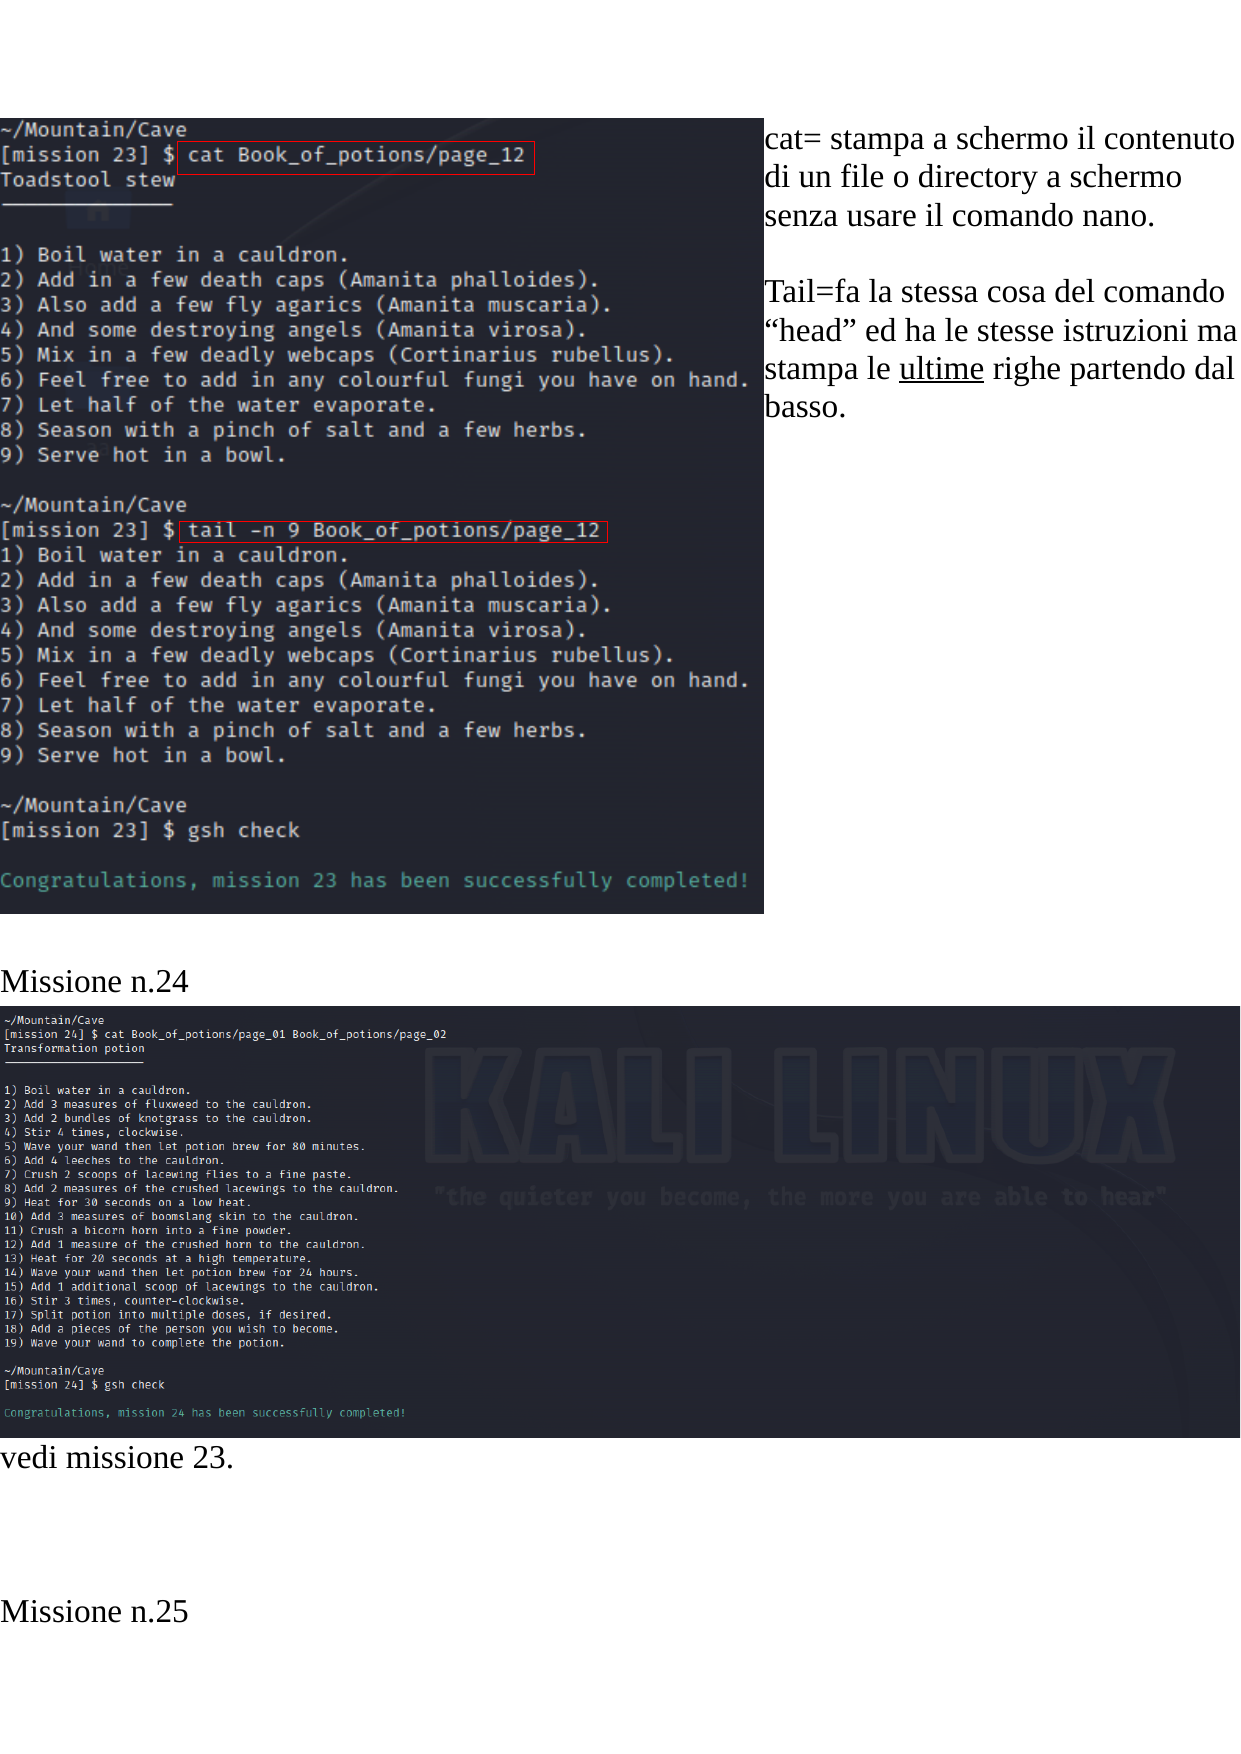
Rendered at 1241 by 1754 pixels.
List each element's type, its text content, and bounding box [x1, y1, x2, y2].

text Missione n.24 [0, 961, 1240, 1000]
text Tail=fa la stessa cosa del comando “head” ed ha le stesse istruzioni ma stampa le ultime righe partendo dal basso. [764, 271, 1240, 425]
picture [0, 1006, 1241, 1438]
picture [0, 118, 764, 914]
text Missione n.25 [0, 1591, 1240, 1629]
text [0, 1000, 1240, 1006]
text cat= stampa a schermo il contenuto di un file o directory a schermo senza usare il comando nano. [764, 118, 1240, 233]
text vedi missione 23. [0, 1438, 1240, 1476]
